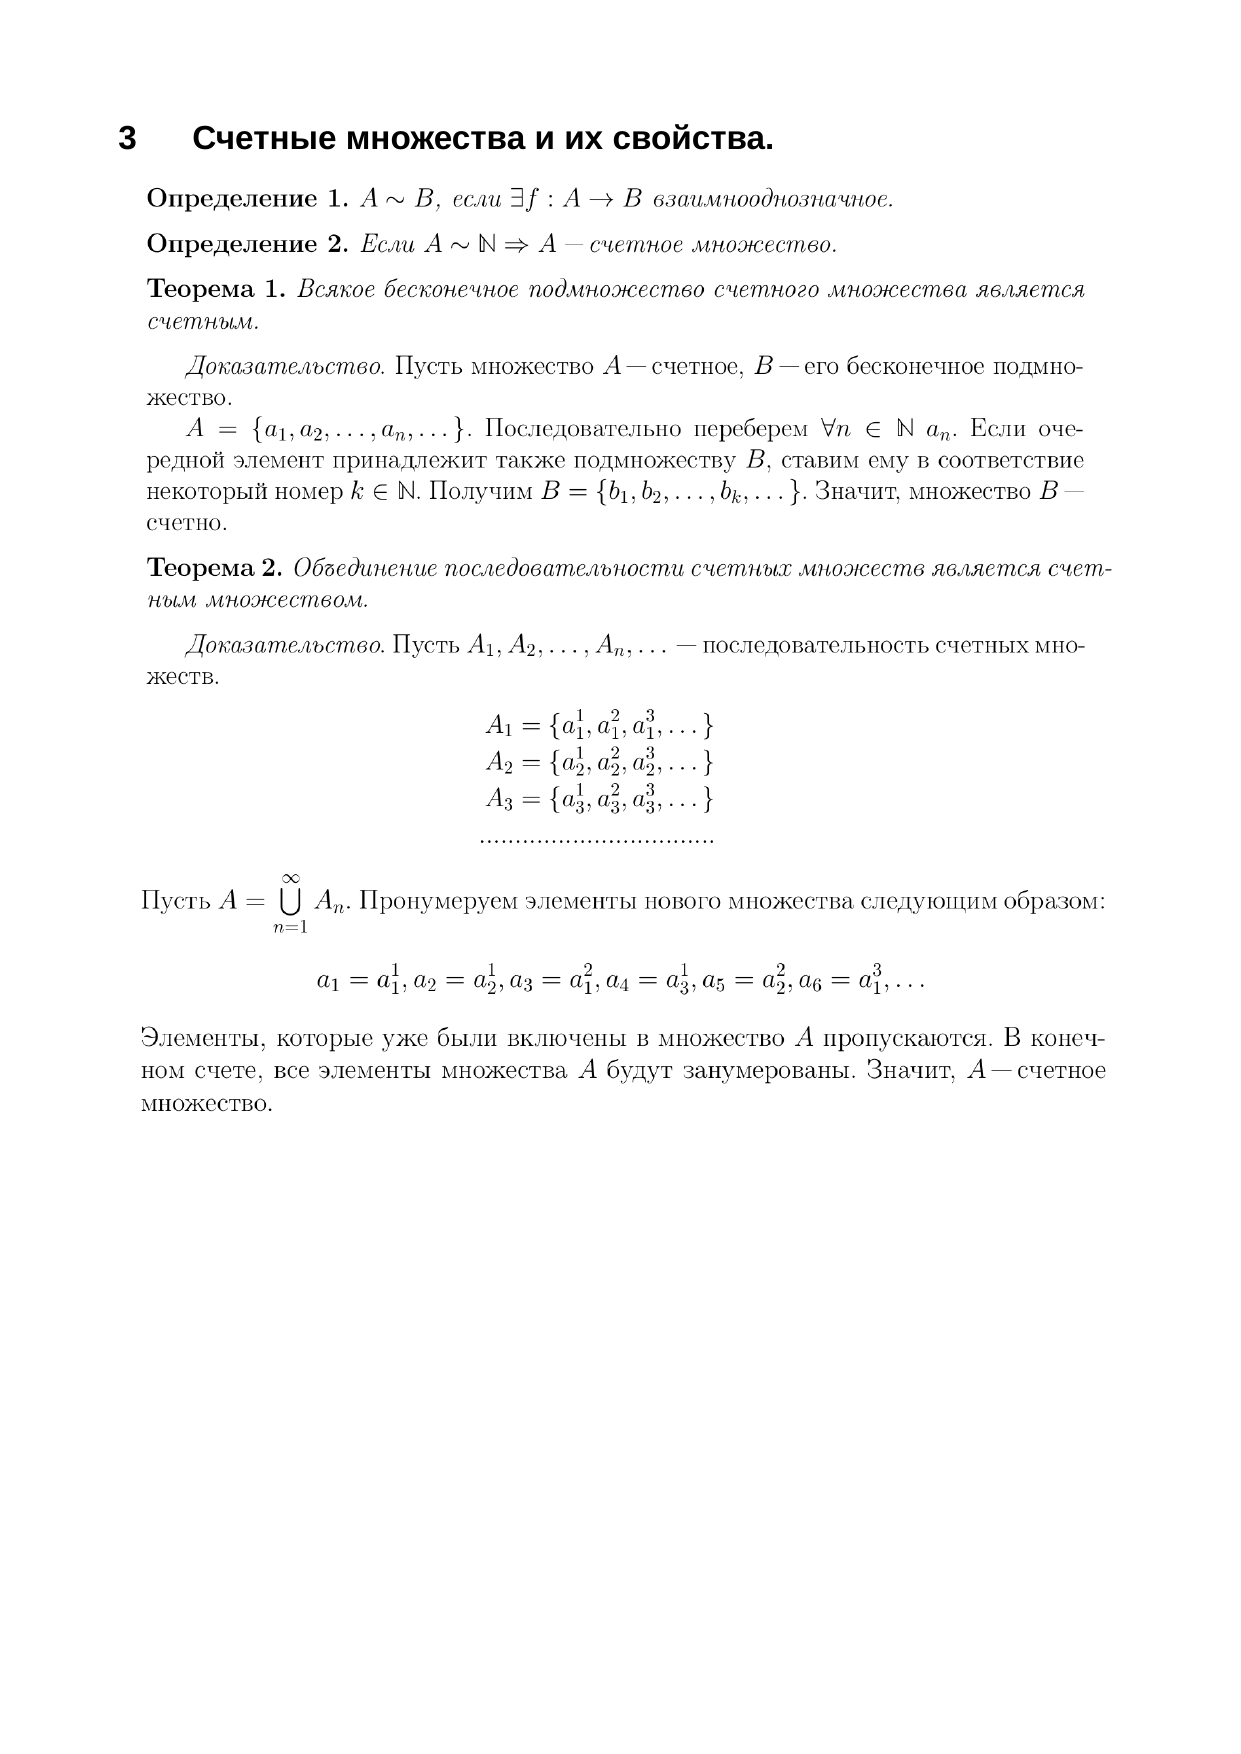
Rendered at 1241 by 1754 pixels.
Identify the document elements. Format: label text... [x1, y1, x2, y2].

subtitle Счетные множества и их свойства. [118, 118, 1122, 157]
picture [118, 169, 1123, 1128]
